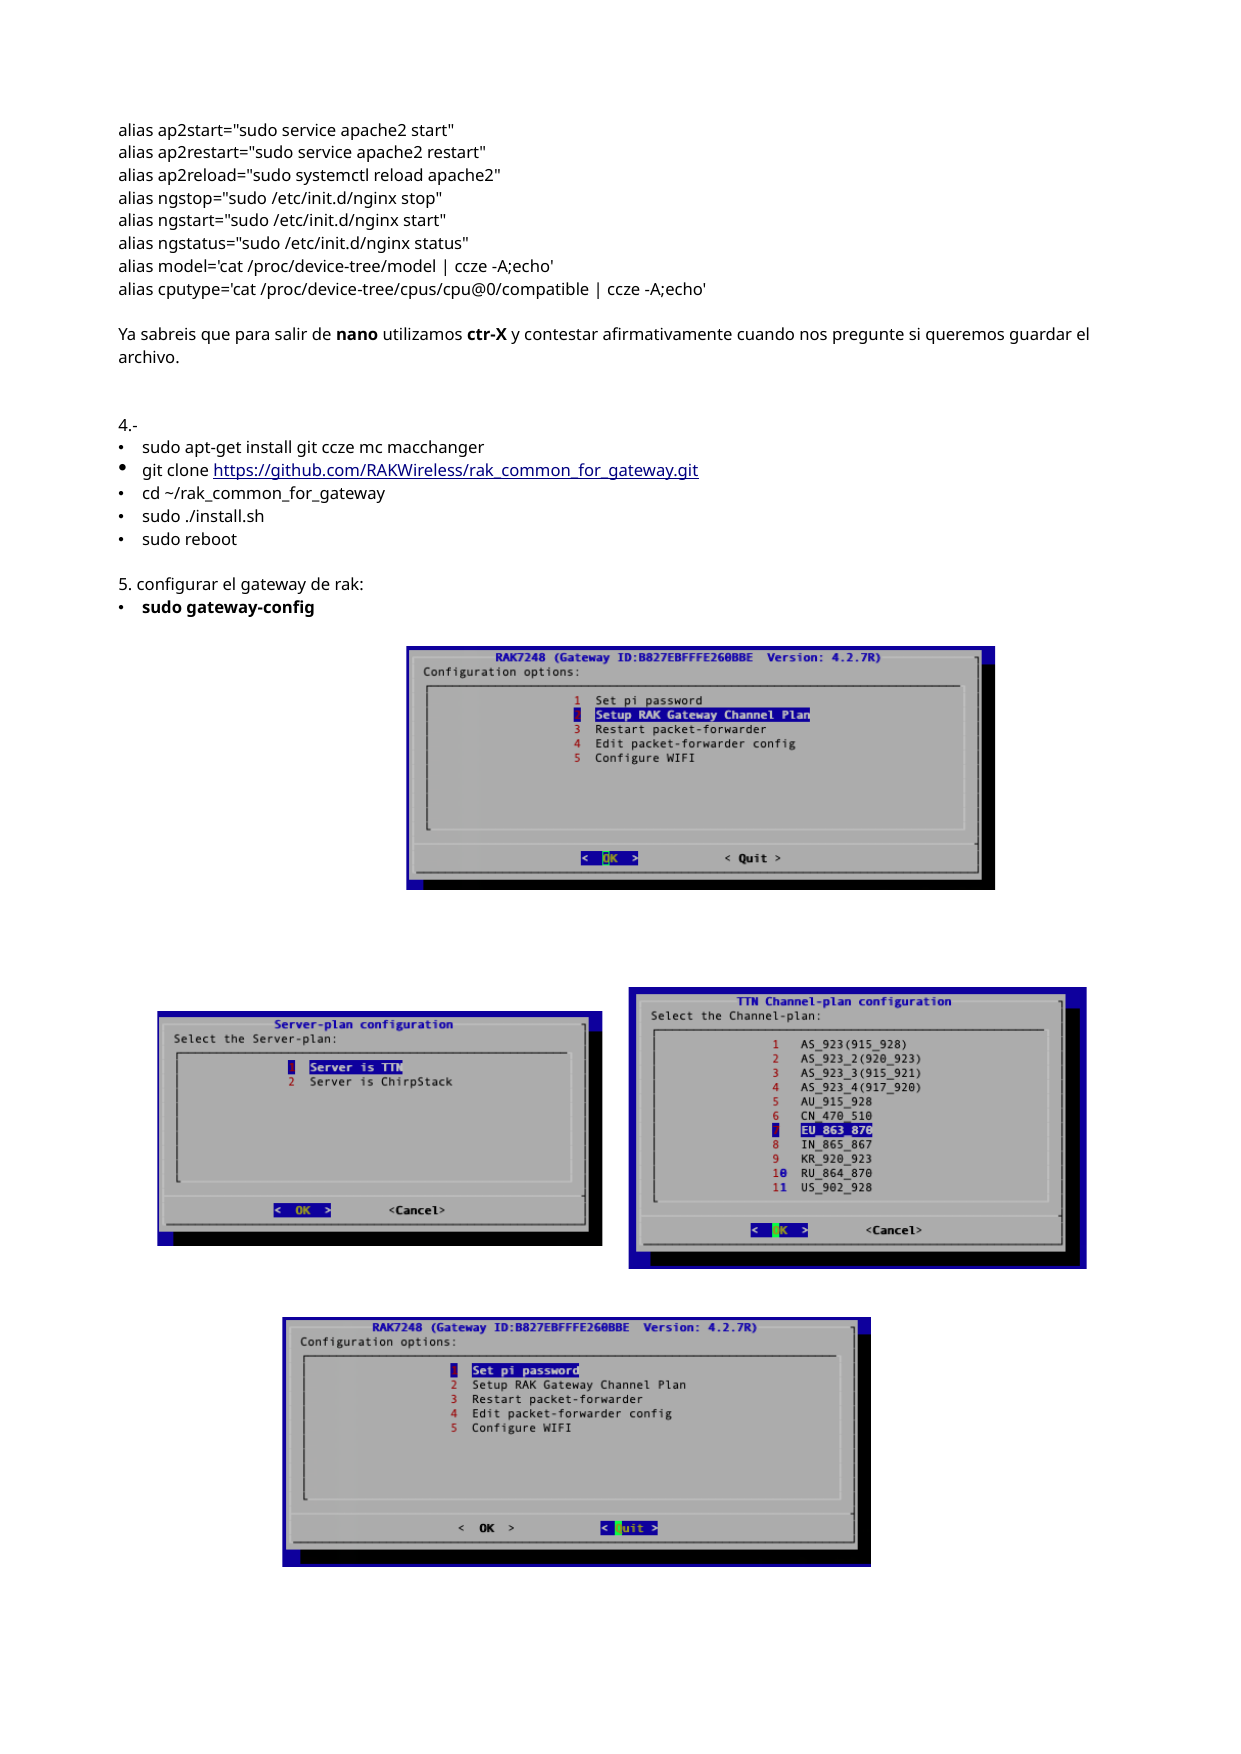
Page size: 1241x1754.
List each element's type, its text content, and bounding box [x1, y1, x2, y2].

text 4.- [118, 413, 1122, 436]
picture [628, 987, 1087, 1269]
picture [282, 1317, 871, 1567]
text 5. configurar el gateway de rak: [118, 573, 1122, 596]
list sudo ./install.sh [118, 505, 1122, 527]
text alias model='cat /proc/device-tree/model | ccze -A;echo' [118, 254, 1122, 277]
text alias ap2reload="sudo systemctl reload apache2" [118, 163, 1122, 186]
text alias ngstatus="sudo /etc/init.d/nginx status" [118, 232, 1122, 254]
list sudo gateway-config [118, 596, 1122, 618]
text alias cputype='cat /proc/device-tree/cpus/cpu@0/compatible | ccze -A;echo' [118, 277, 1122, 300]
text Ya sabreis que para salir de nano utilizamos ctr-X y contestar afirmativamente cuando nos pregunte si queremos guardar el archivo. [118, 322, 1122, 368]
text alias ngstart="sudo /etc/init.d/nginx start" [118, 209, 1122, 232]
list git clone https://github.com/RAKWireless/rak_common_for_gateway.git [118, 459, 1122, 482]
picture [406, 646, 996, 890]
list sudo apt-get install git ccze mc macchanger [118, 436, 1122, 459]
text alias ngstop="sudo /etc/init.d/nginx stop" [118, 186, 1122, 209]
list sudo reboot [118, 527, 1122, 550]
list cd ~/rak_common_for_gateway [118, 482, 1122, 505]
text alias ap2start="sudo service apache2 start" [118, 118, 1122, 141]
picture [157, 1011, 603, 1246]
text alias ap2restart="sudo service apache2 restart" [118, 141, 1122, 163]
